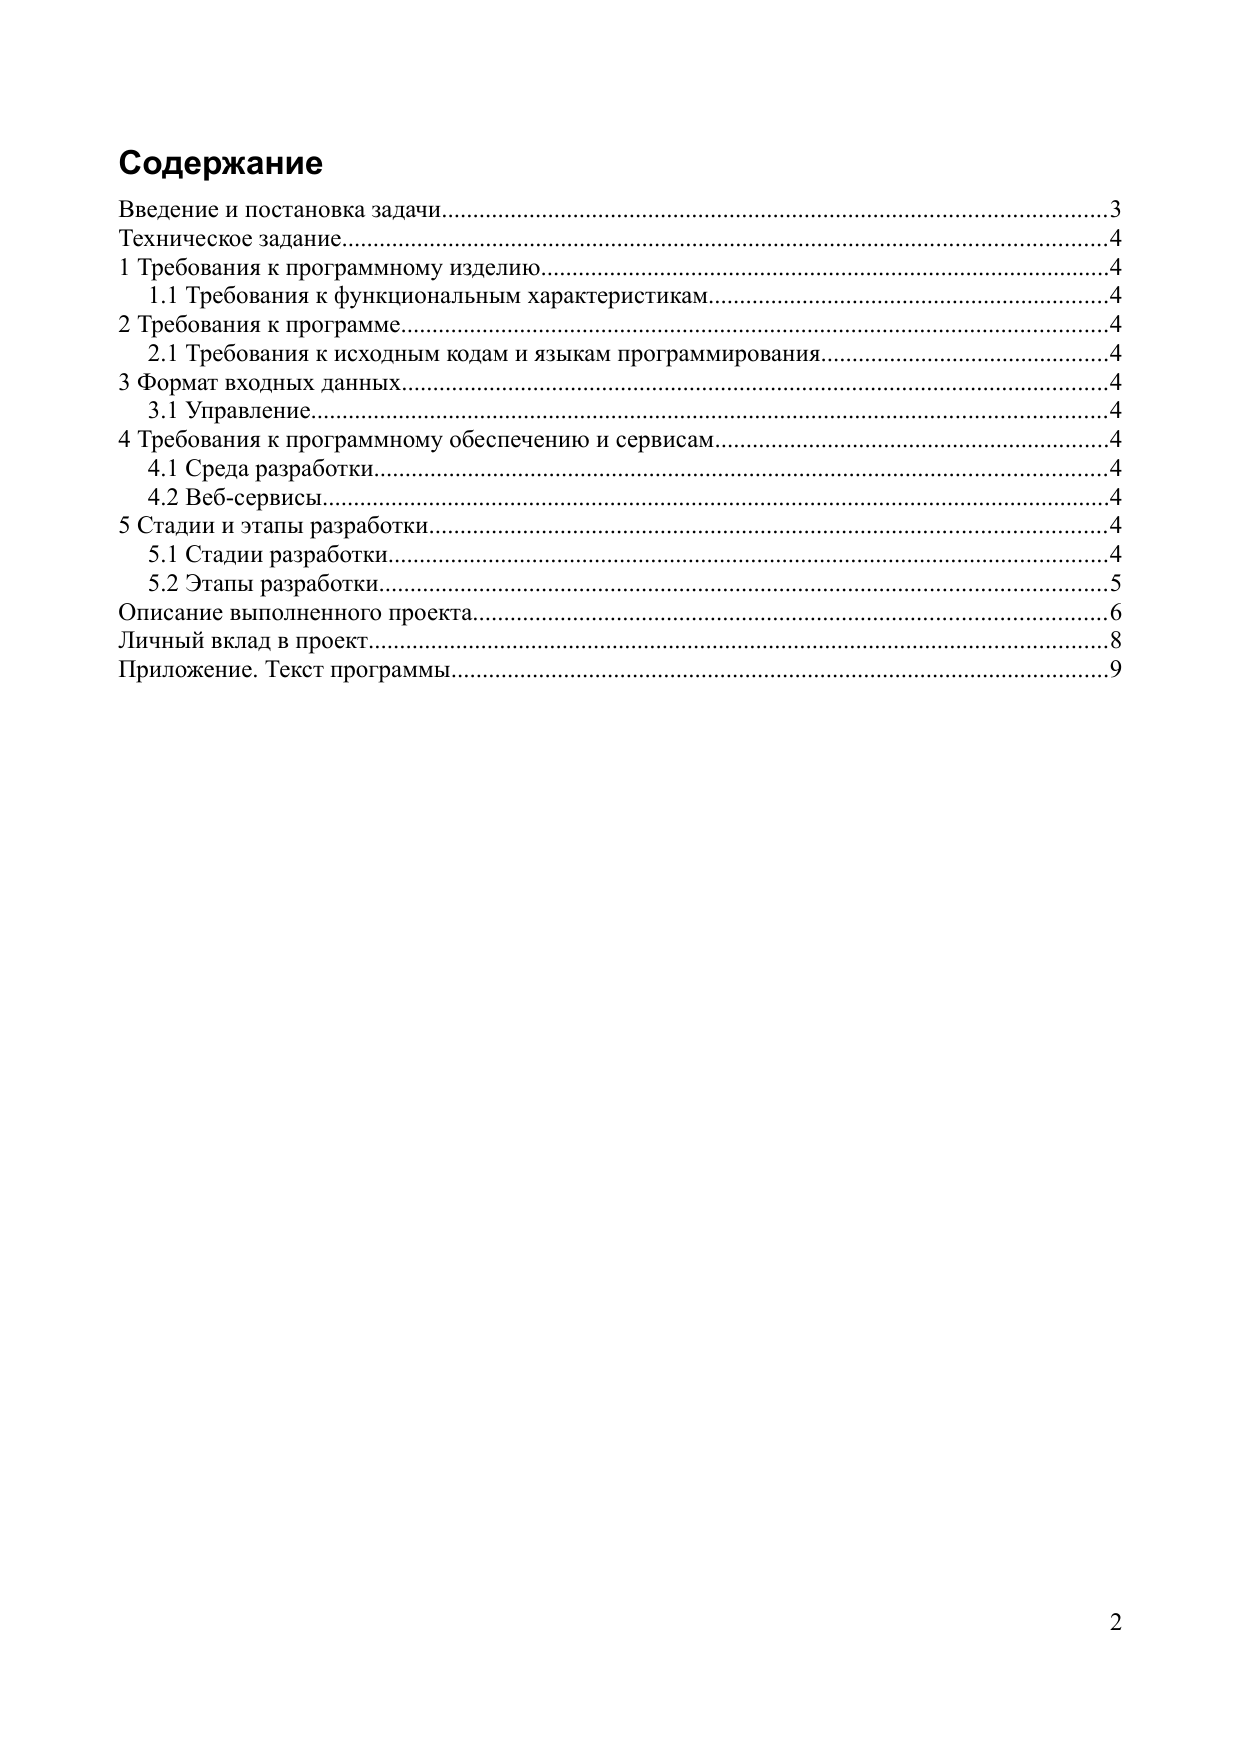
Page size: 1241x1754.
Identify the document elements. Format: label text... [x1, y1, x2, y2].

subtitle Содержание [118, 143, 1122, 182]
text Введение и постановка задачи 3 [118, 194, 1122, 223]
text 5.1 Стадии разработки 4 [148, 539, 1122, 568]
text 5.2 Этапы разработки 5 [148, 568, 1122, 597]
text 4.2 Веб-сервисы 4 [148, 482, 1122, 510]
text Личный вклад в проект 8 [118, 625, 1122, 654]
text 1.1 Требования к функциональным характеристикам 4 [148, 280, 1122, 309]
text Техническое задание 4 [118, 223, 1122, 252]
text 2 Требования к программе 4 [118, 309, 1122, 338]
text 4 Требования к программному обеспечению и сервисам 4 [118, 424, 1122, 453]
text 3 Формат входных данных 4 [118, 367, 1122, 395]
text 2.1 Требования к исходным кодам и языкам программирования 4 [148, 338, 1122, 367]
text Описание выполненного проекта 6 [118, 597, 1122, 625]
text 1 Требования к программному изделию 4 [118, 252, 1122, 280]
text Приложение. Текст программы 9 [118, 654, 1122, 683]
text 4.1 Среда разработки 4 [148, 453, 1122, 482]
text 5 Стадии и этапы разработки 4 [118, 510, 1122, 539]
text 3.1 Управление 4 [148, 395, 1122, 424]
